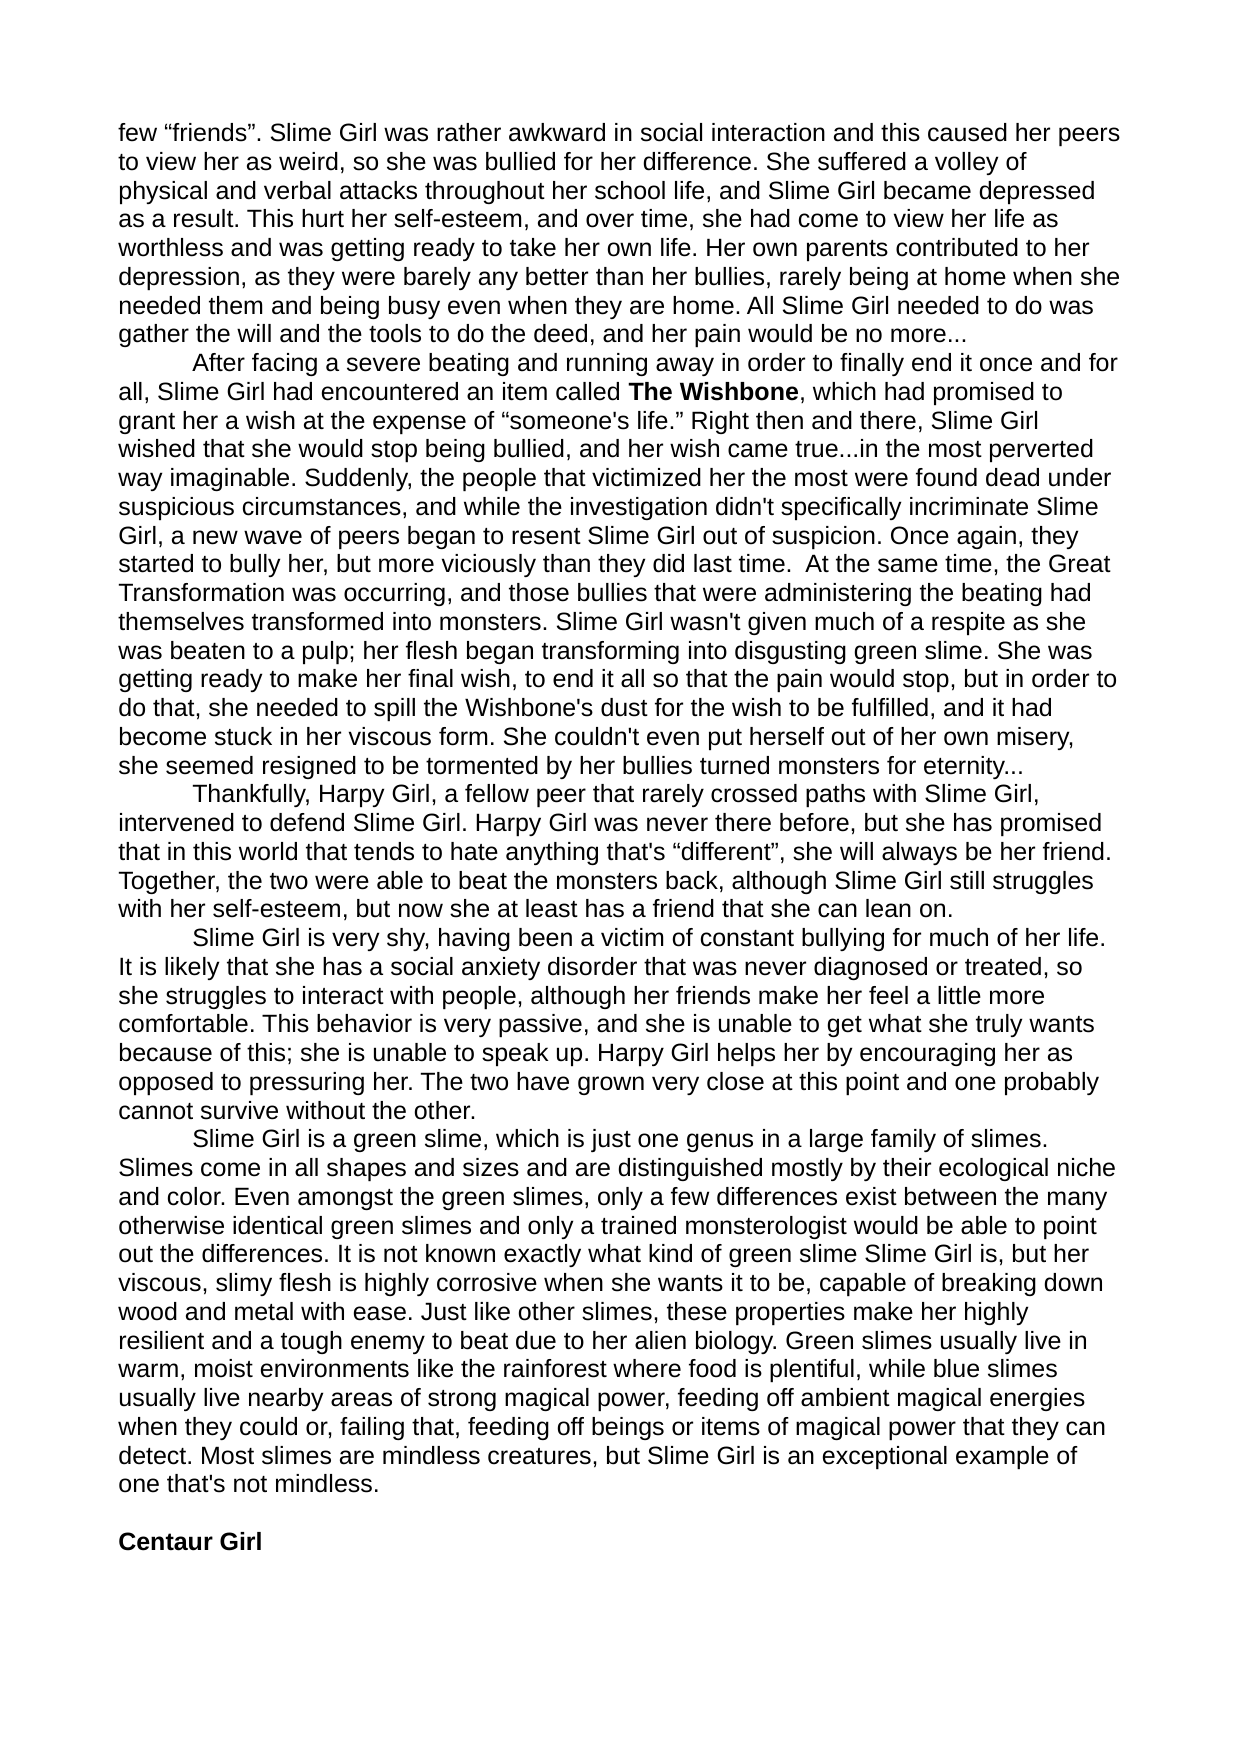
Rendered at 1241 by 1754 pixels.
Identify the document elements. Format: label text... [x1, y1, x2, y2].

text few “friends”. Slime Girl was rather awkward in social interaction and this caused her peers to view her as weird, so she was bullied for her difference. She suffered a volley of physical and verbal attacks throughout her school life, and Slime Girl became depressed as a result. This hurt her self-esteem, and over time, she had come to view her life as worthless and was getting ready to take her own life. Her own parents contributed to her depression, as they were barely any better than her bullies, rarely being at home when she needed them and being busy even when they are home. All Slime Girl needed to do was gather the will and the tools to do the deed, and her pain would be no more... [118, 118, 1122, 348]
text Thankfully, Harpy Girl, a fellow peer that rarely crossed paths with Slime Girl, intervened to defend Slime Girl. Harpy Girl was never there before, but she has promised that in this world that tends to hate anything that's “different”, she will always be her friend. Together, the two were able to beat the monsters back, although Slime Girl still struggles with her self-esteem, but now she at least has a friend that she can lean on. [118, 779, 1122, 923]
text Slime Girl is a green slime, which is just one genus in a large family of slimes. Slimes come in all shapes and sizes and are distinguished mostly by their ecological niche and color. Even amongst the green slimes, only a few differences exist between the many otherwise identical green slimes and only a trained monsterologist would be able to point out the differences. It is not known exactly what kind of green slime Slime Girl is, but her viscous, slimy flesh is highly corrosive when she wants it to be, capable of breaking down wood and metal with ease. Just like other slimes, these properties make her highly resilient and a tough enemy to beat due to her alien biology. Green slimes usually live in warm, moist environments like the rainforest where food is plentiful, while blue slimes usually live nearby areas of strong magical power, feeding off ambient magical energies when they could or, failing that, feeding off beings or items of magical power that they can detect. Most slimes are mindless creatures, but Slime Girl is an exceptional example of one that's not mindless. [118, 1124, 1122, 1498]
text After facing a severe beating and running away in order to finally end it once and for all, Slime Girl had encountered an item called The Wishbone, which had promised to grant her a wish at the expense of “someone's life.” Right then and there, Slime Girl wished that she would stop being bullied, and her wish came true...in the most perverted way imaginable. Suddenly, the people that victimized her the most were found dead under suspicious circumstances, and while the investigation didn't specifically incriminate Slime Girl, a new wave of peers began to resent Slime Girl out of suspicion. Once again, they started to bully her, but more viciously than they did last time. At the same time, the Great Transformation was occurring, and those bullies that were administering the beating had themselves transformed into monsters. Slime Girl wasn't given much of a respite as she was beaten to a pulp; her flesh began transforming into disgusting green slime. She was getting ready to make her final wish, to end it all so that the pain would stop, but in order to do that, she needed to spill the Wishbone's dust for the wish to be fulfilled, and it had become stuck in her viscous form. She couldn't even put herself out of her own misery, she seemed resigned to be tormented by her bullies turned monsters for eternity... [118, 348, 1122, 779]
text Slime Girl is very shy, having been a victim of constant bullying for much of her life. It is likely that she has a social anxiety disorder that was never diagnosed or treated, so she struggles to interact with people, although her friends make her feel a little more comfortable. This behavior is very passive, and she is unable to get what she truly wants because of this; she is unable to speak up. Harpy Girl helps her by encouraging her as opposed to pressuring her. The two have grown very close at this point and one probably cannot survive without the other. [118, 923, 1122, 1124]
text Centaur Girl [118, 1527, 1122, 1556]
